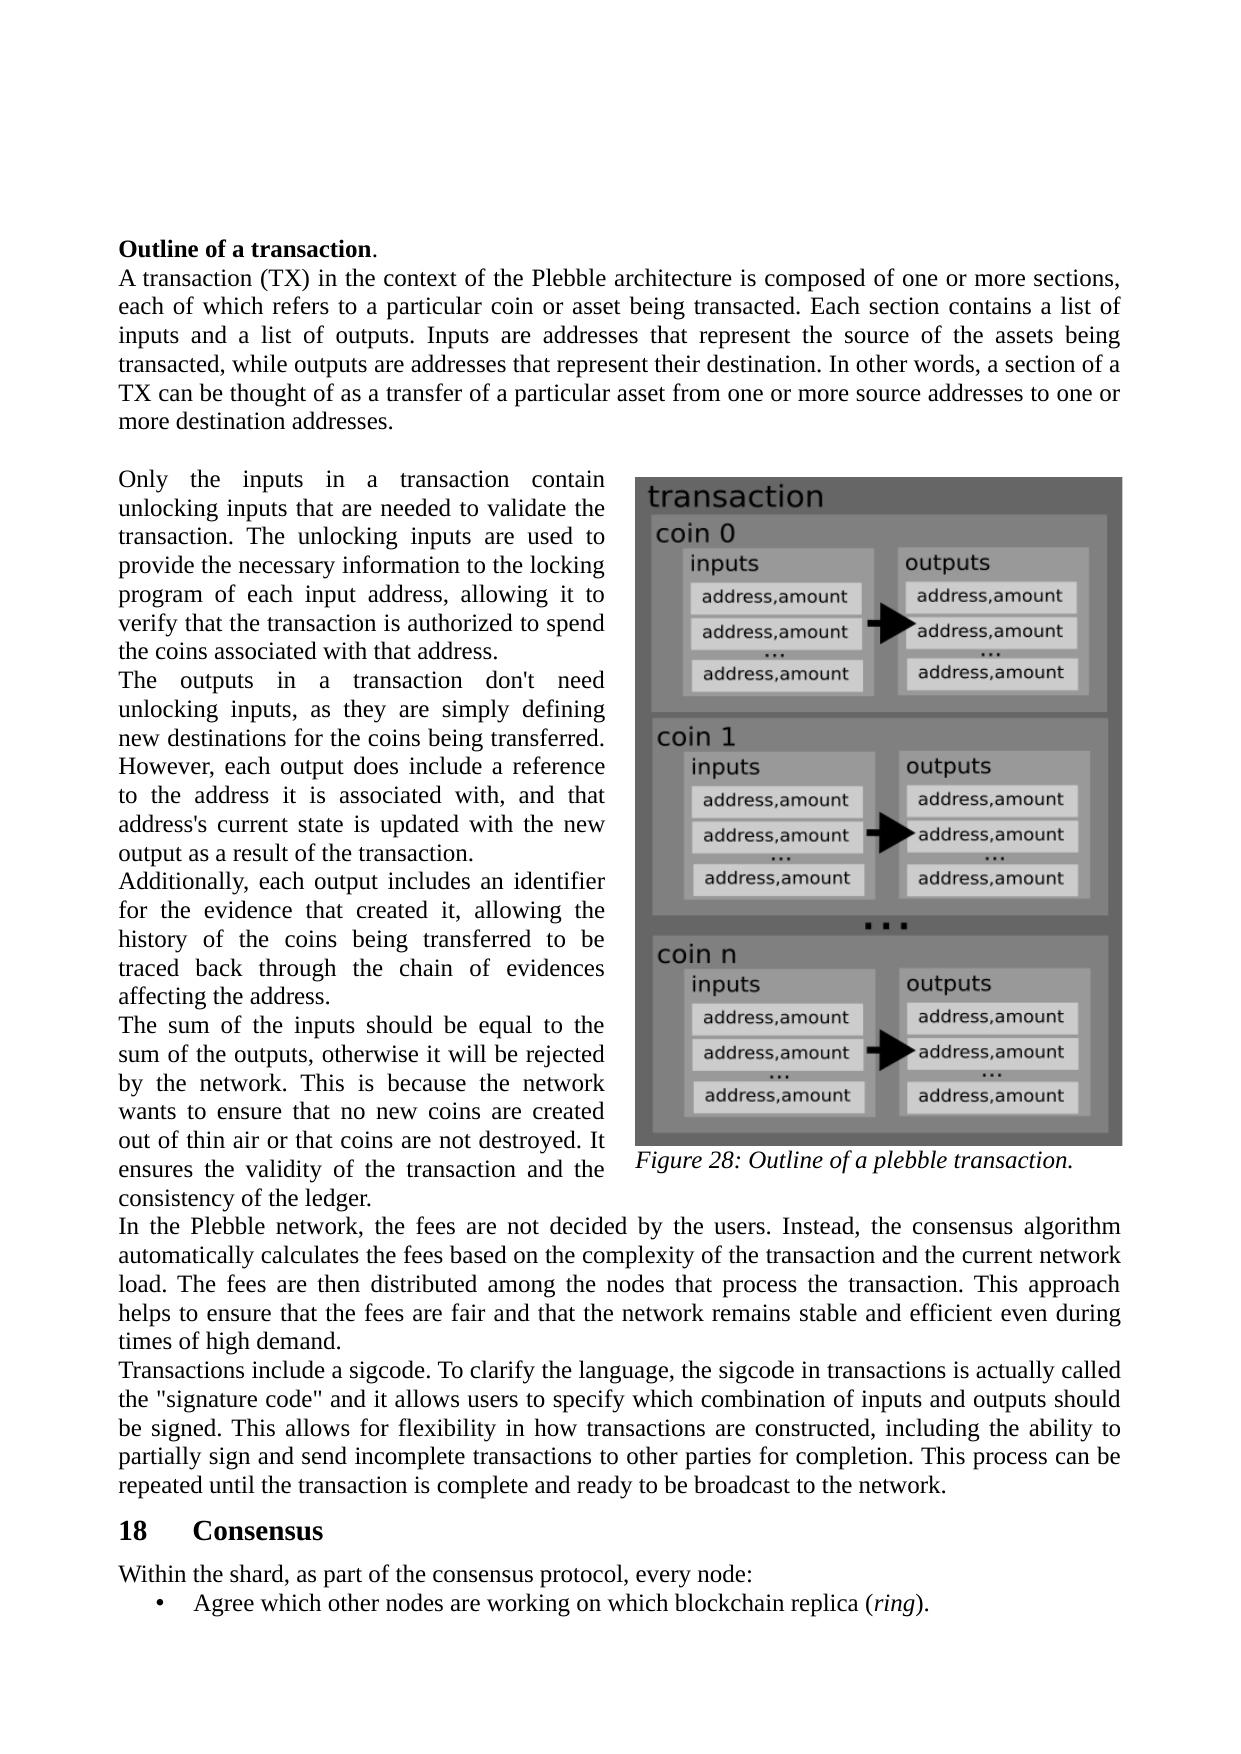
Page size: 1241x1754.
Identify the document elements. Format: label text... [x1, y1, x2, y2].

subtitle Consensus [118, 1513, 1122, 1547]
text Figure 28: Outline of a plebble transaction. [635, 1146, 1122, 1174]
picture [635, 477, 1123, 1146]
text Outline of a transaction. [118, 234, 1122, 263]
text The outputs in a transaction don't need unlocking inputs, as they are simply defining new destinations for the coins being transferred. However, each output does include a reference to the address it is associated with, and that address's current state is updated with the new output as a result of the transaction. [118, 665, 635, 866]
text Within the shard, as part of the consensus protocol, every node: [118, 1559, 1122, 1588]
text A transaction (TX) in the context of the Plebble architecture is composed of one or more sections, each of which refers to a particular coin or asset being transacted. Each section contains a list of inputs and a list of outputs. Inputs are addresses that represent the source of the assets being transacted, while outputs are addresses that represent their destination. In other words, a section of a TX can be thought of as a transfer of a particular asset from one or more source addresses to one or more destination addresses. [118, 263, 1122, 435]
list Agree which other nodes are working on which blockchain replica (ring). [156, 1588, 1122, 1617]
text Transactions include a sigcode. To clarify the language, the sigcode in transactions is actually called the "signature code" and it allows users to specify which combination of inputs and outputs should be signed. This allows for flexibility in how transactions are constructed, including the ability to partially sign and send incomplete transactions to other parties for completion. This process can be repeated until the transaction is complete and ready to be broadcast to the network. [118, 1355, 1122, 1499]
text In the Plebble network, the fees are not decided by the users. Instead, the consensus algorithm automatically calculates the fees based on the complexity of the transaction and the current network load. The fees are then distributed among the nodes that process the transaction. This approach helps to ensure that the fees are fair and that the network remains stable and efficient even during times of high demand. [118, 1211, 1122, 1355]
text Additionally, each output includes an identifier for the evidence that created it, allowing the history of the coins being transferred to be traced back through the chain of evidences affecting the address. [118, 866, 635, 1010]
text Only the inputs in a transaction contain unlocking inputs that are needed to validate the transaction. The unlocking inputs are used to provide the necessary information to the locking program of each input address, allowing it to verify that the transaction is authorized to spend the coins associated with that address. [118, 464, 1122, 665]
text The sum of the inputs should be equal to the sum of the outputs, otherwise it will be rejected by the network. This is because the network wants to ensure that no new coins are created out of thin air or that coins are not destroyed. It ensures the validity of the transaction and the consistency of the ledger. [118, 1010, 1122, 1211]
